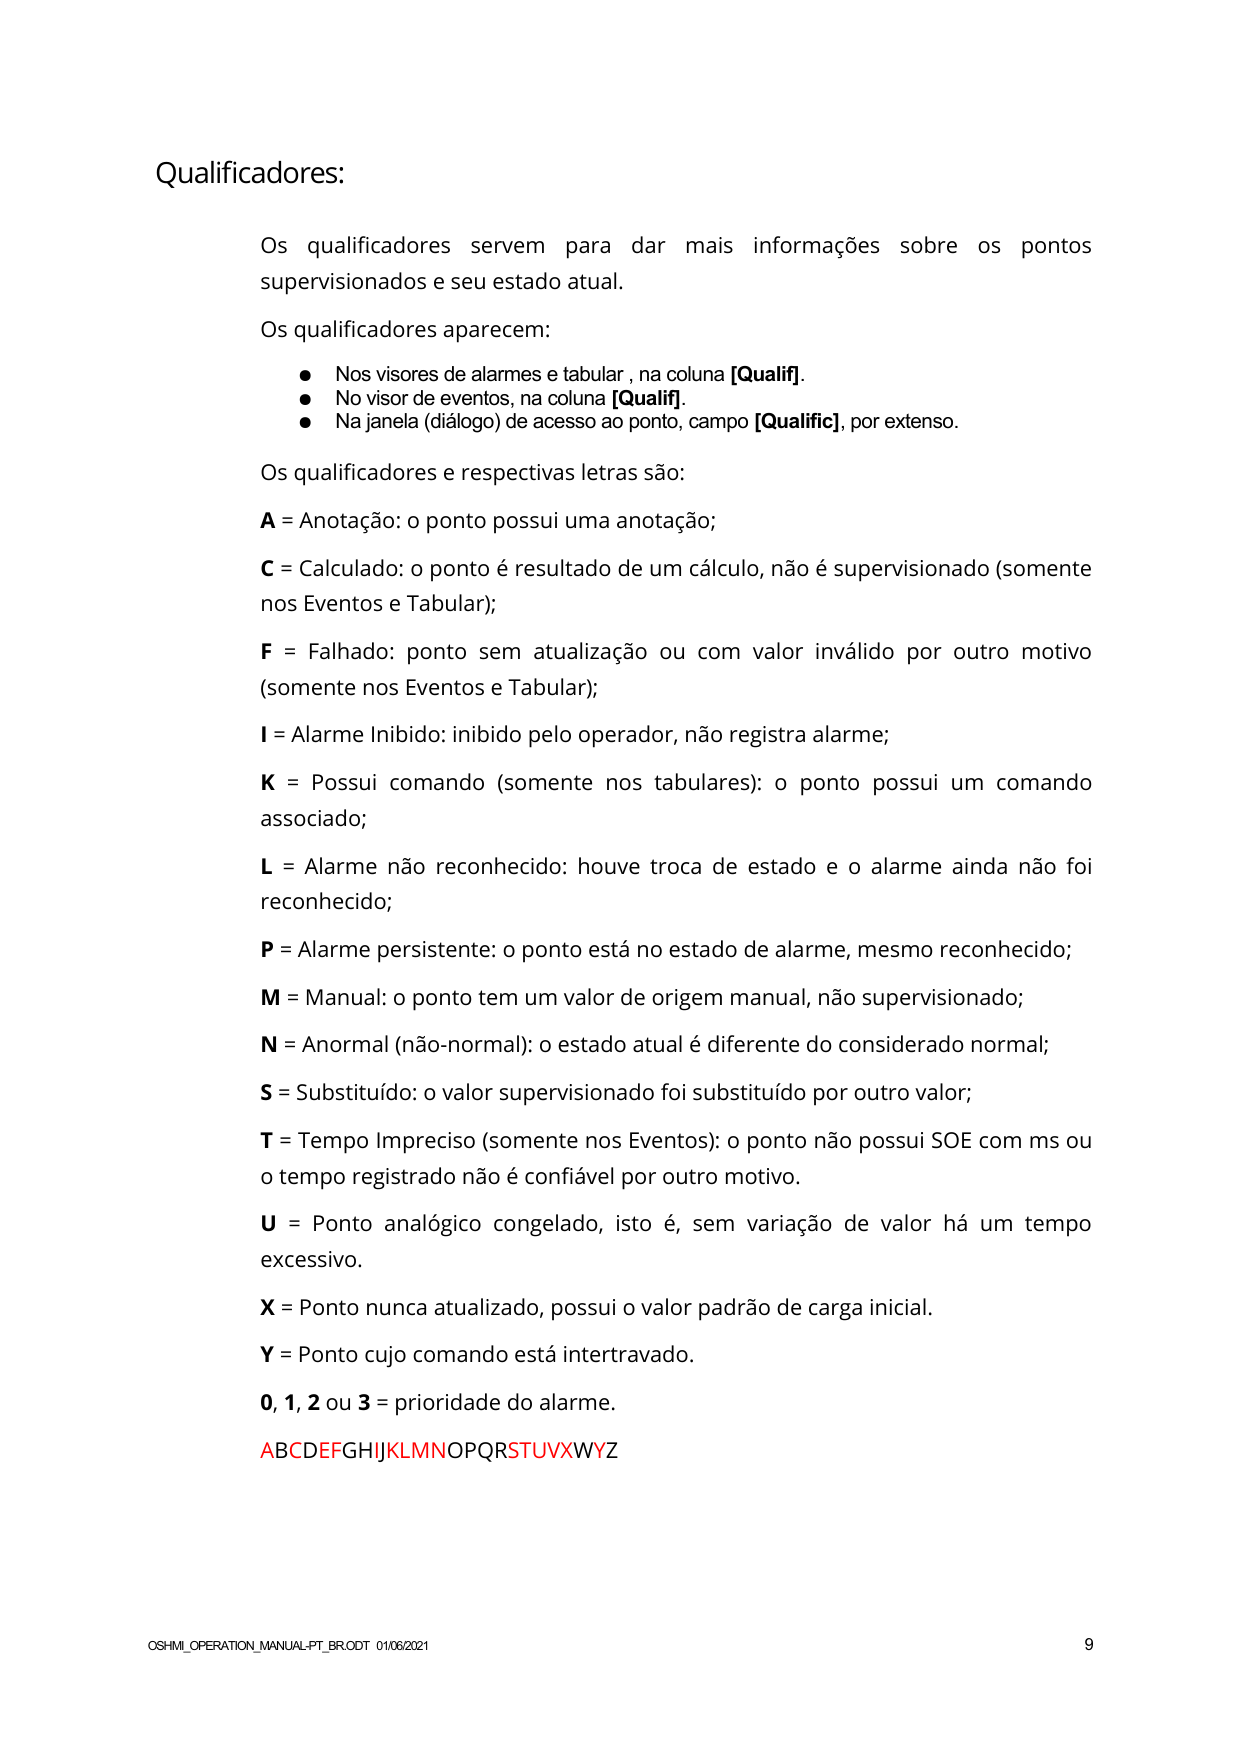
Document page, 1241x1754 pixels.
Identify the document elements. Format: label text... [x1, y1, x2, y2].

text ABCDEFGHIJKLMNOPQRSTUVXWYZ [260, 1435, 1093, 1465]
text Y = Ponto cujo comando está intertravado. [260, 1339, 1093, 1369]
text Os qualificadores e respectivas letras são: [260, 457, 1093, 487]
text X = Ponto nunca atualizado, possui o valor padrão de carga inicial. [260, 1292, 1093, 1322]
list Nos visores de alarmes e tabular , na coluna [Qualif]. [298, 361, 1093, 385]
text F = Falhado: ponto sem atualização ou com valor inválido por outro motivo (somente nos Eventos e Tabular); [260, 636, 1093, 702]
text 0, 1, 2 ou 3 = prioridade do alarme. [260, 1387, 1093, 1417]
text S = Substituído: o valor supervisionado foi substituído por outro valor; [260, 1077, 1093, 1107]
text P = Alarme persistente: o ponto está no estado de alarme, mesmo reconhecido; [260, 934, 1093, 964]
text U = Ponto analógico congelado, isto é, sem variação de valor há um tempo excessivo. [260, 1208, 1093, 1274]
text M = Manual: o ponto tem um valor de origem manual, não supervisionado; [260, 982, 1093, 1012]
text A = Anotação: o ponto possui uma anotação; [260, 505, 1093, 535]
text Os qualificadores aparecem: [260, 314, 1093, 343]
text N = Anormal (não-normal): o estado atual é diferente do considerado normal; [260, 1029, 1093, 1059]
subtitle Qualificadores: [149, 146, 1093, 211]
text K = Possui comando (somente nos tabulares): o ponto possui um comando associado; [260, 767, 1093, 833]
text L = Alarme não reconhecido: houve troca de estado e o alarme ainda não foi reconhecido; [260, 851, 1093, 916]
text Os qualificadores servem para dar mais informações sobre os pontos supervisionados e seu estado atual. [260, 230, 1093, 296]
text C = Calculado: o ponto é resultado de um cálculo, não é supervisionado (somente nos Eventos e Tabular); [260, 553, 1093, 618]
text I = Alarme Inibido: inibido pelo operador, não registra alarme; [260, 719, 1093, 749]
text T = Tempo Impreciso (somente nos Eventos): o ponto não possui SOE com ms ou o tempo registrado não é confiável por outro motivo. [260, 1125, 1093, 1190]
list Na janela (diálogo) de acesso ao ponto, campo [Qualific], por extenso. [298, 409, 1093, 433]
list No visor de eventos, na coluna [Qualif]. [298, 385, 1093, 409]
